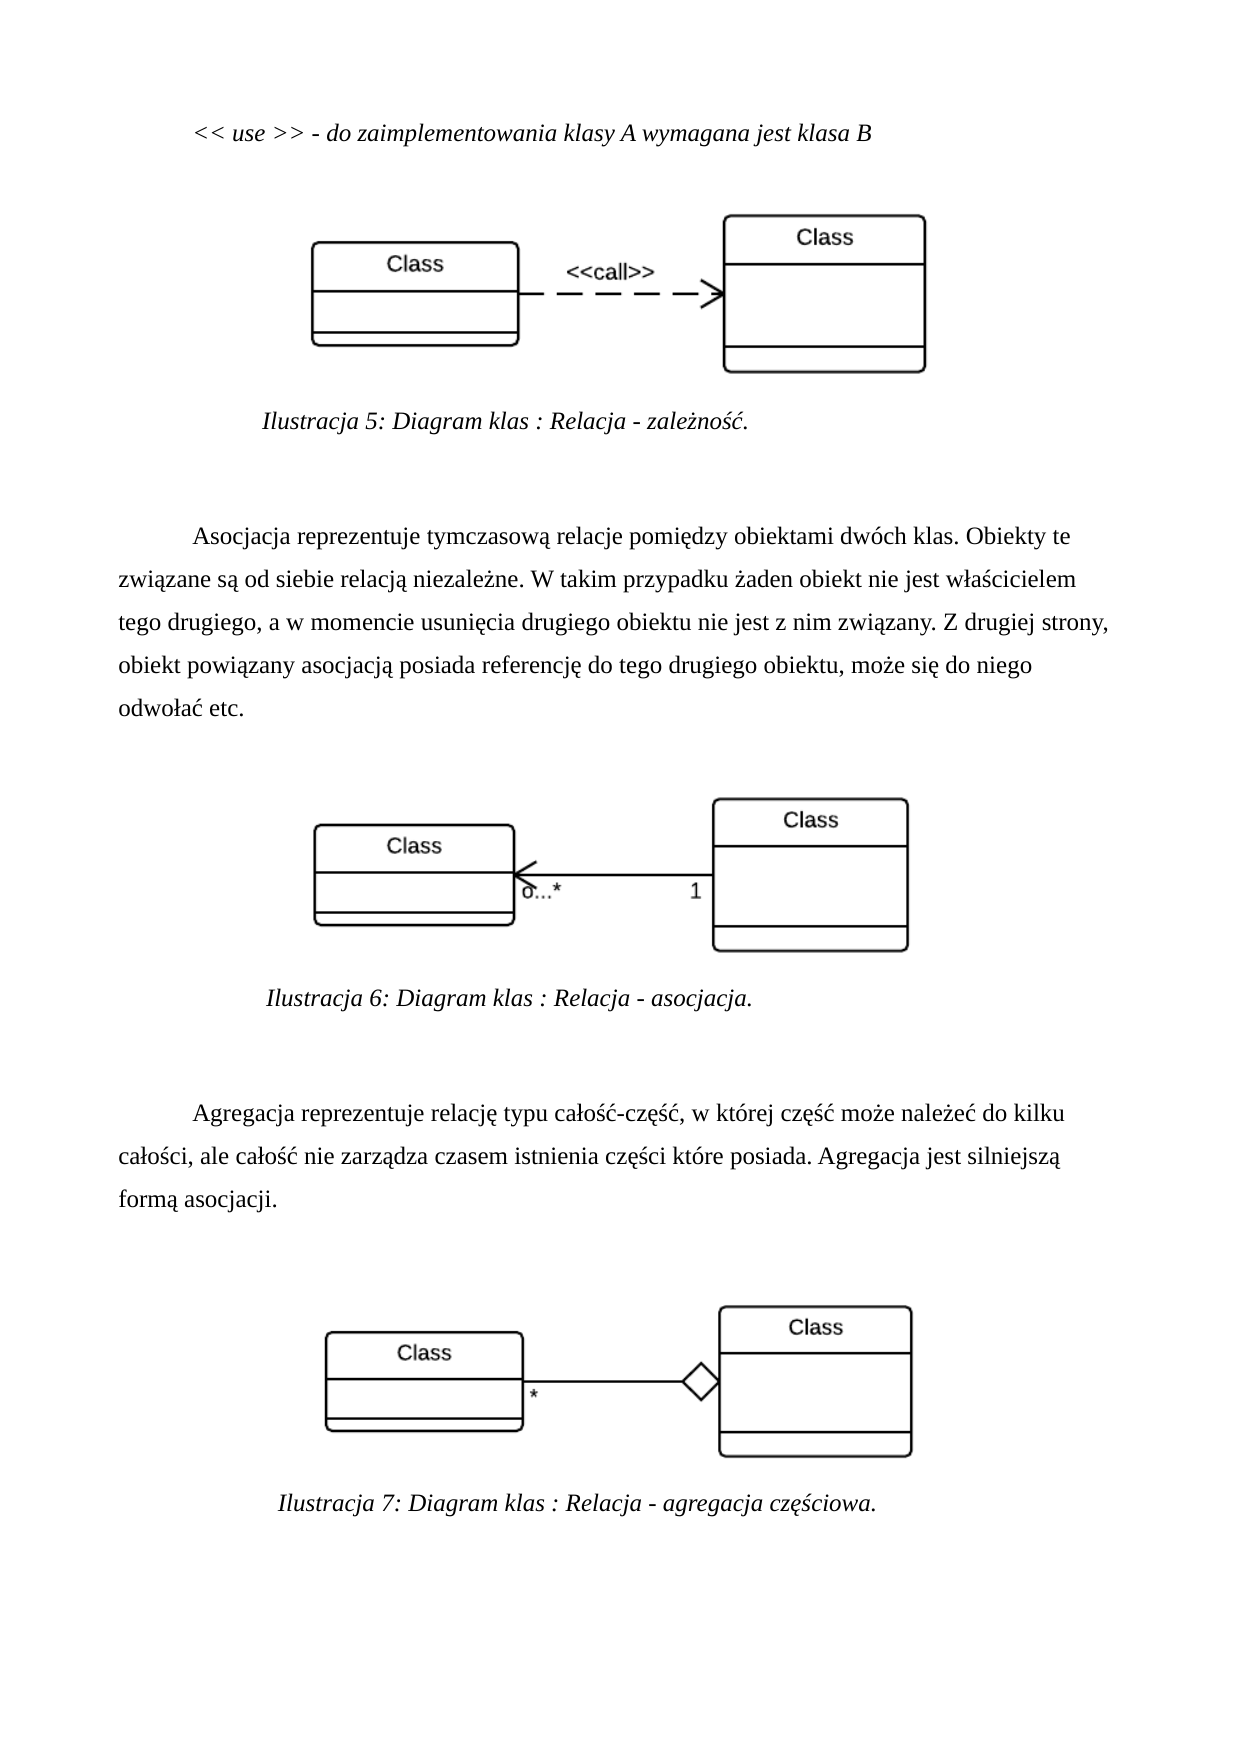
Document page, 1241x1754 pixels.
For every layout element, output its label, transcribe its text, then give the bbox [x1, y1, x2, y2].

text Ilustracja 5: Diagram klas : Relacja - zależność. [262, 406, 978, 434]
picture [265, 775, 960, 984]
text << use >> - do zaimplementowania klasy A wymagana jest klasa B [118, 118, 1122, 147]
text Asocjacja reprezentuje tymczasową relacje pomiędzy obiektami dwóch klas. Obiekty te związane są od siebie relacją niezależne. W takim przypadku żaden obiekt nie jest właścicielem tego drugiego, a w momencie usunięcia drugiego obiektu nie jest z nim związany. Z drugiej strony, obiekt powiązany asocjacją posiada referencję do tego drugiego obiektu, może się do niego odwołać etc. [118, 521, 1122, 722]
picture [261, 191, 979, 406]
text Ilustracja 7: Diagram klas : Relacja - agregacja częściowa. [278, 1489, 963, 1517]
picture [277, 1283, 963, 1489]
text Agregacja reprezentuje relację typu całość-część, w której część może należeć do kilku całości, ale całość nie zarządza czasem istnienia części które posiada. Agregacja jest silniejszą formą asocjacji. [118, 1098, 1122, 1213]
text Ilustracja 6: Diagram klas : Relacja - asocjacja. [266, 984, 960, 1012]
